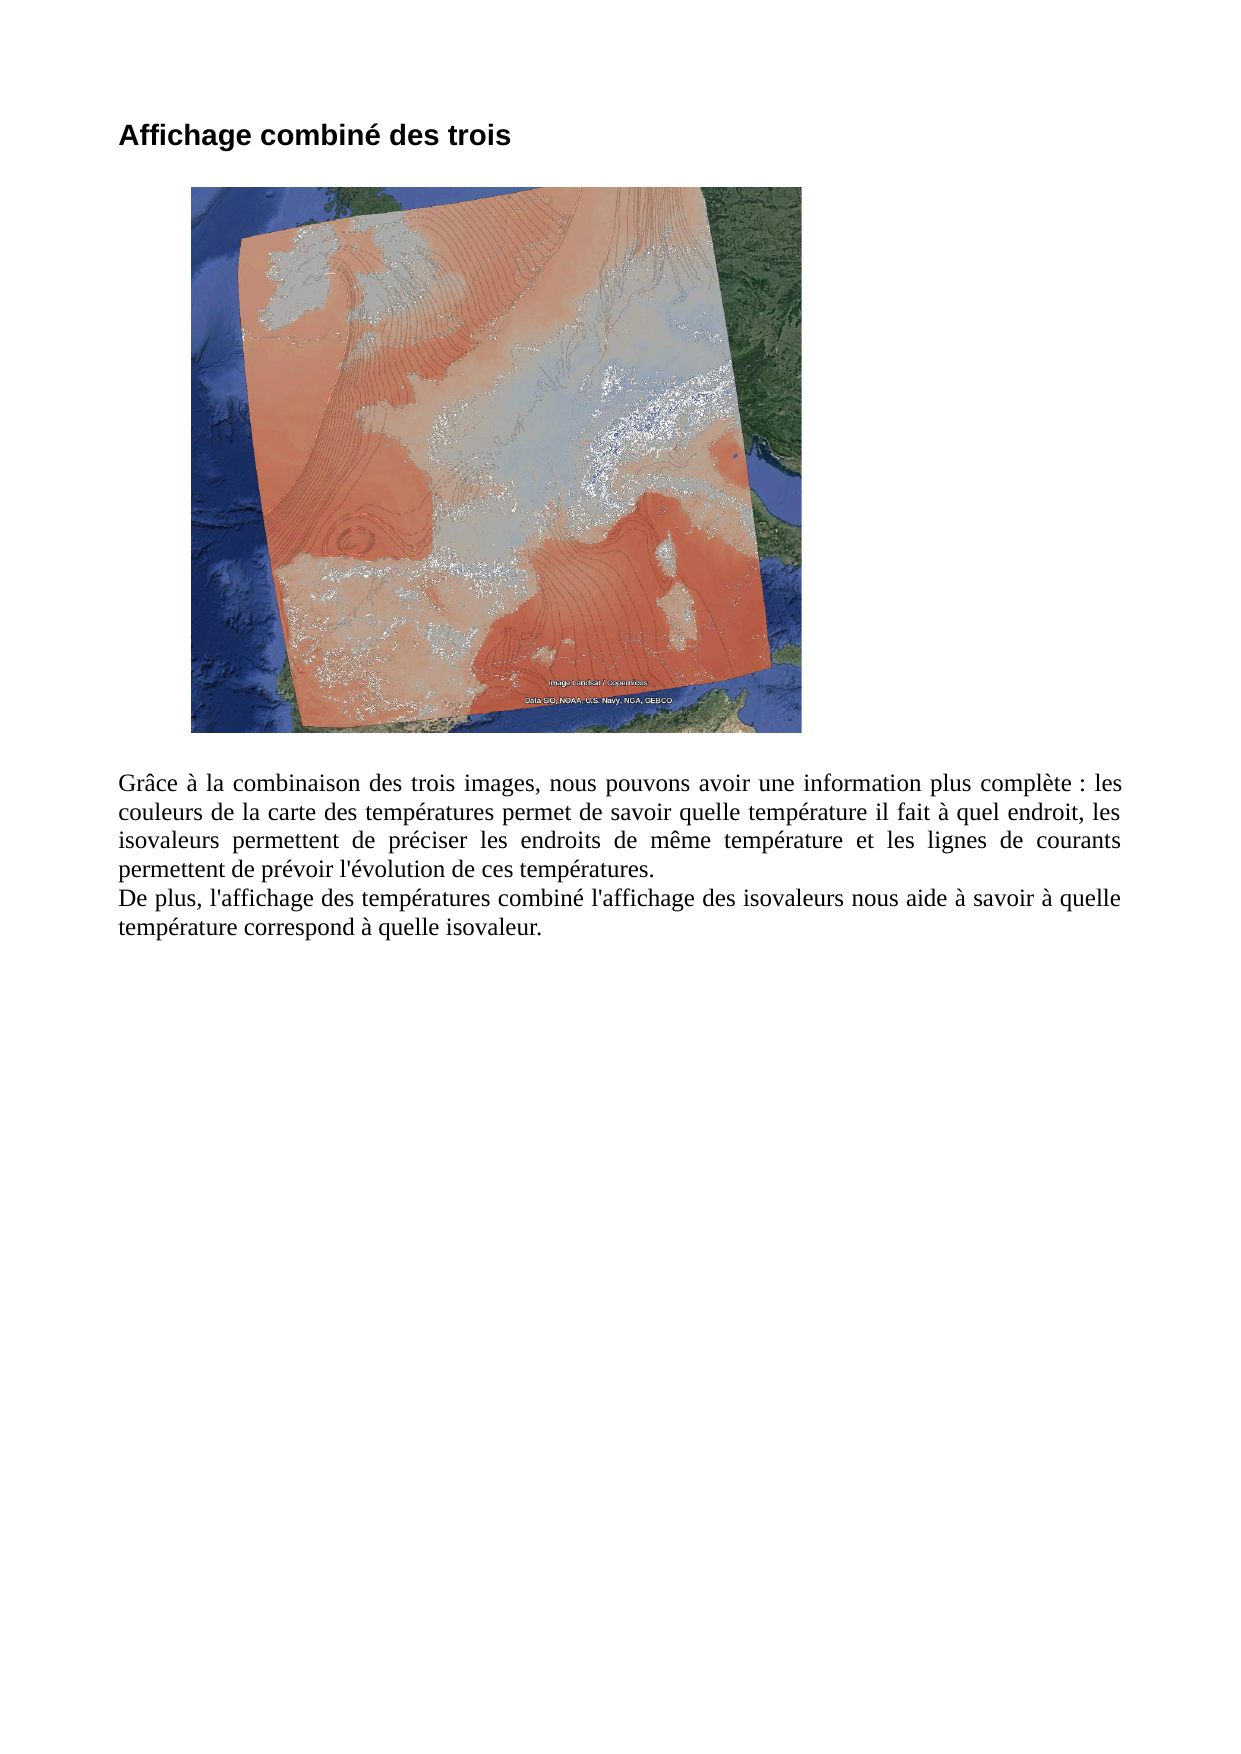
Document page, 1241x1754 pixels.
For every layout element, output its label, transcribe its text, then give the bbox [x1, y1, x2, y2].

text Grâce à la combinaison des trois images, nous pouvons avoir une information plus complète : les couleurs de la carte des températures permet de savoir quelle température il fait à quel endroit, les isovaleurs permettent de préciser les endroits de même température et les lignes de courants permettent de prévoir l'évolution de ces températures. [118, 768, 1122, 883]
picture [191, 187, 800, 733]
text De plus, l'affichage des températures combiné l'affichage des isovaleurs nous aide à savoir à quelle température correspond à quelle isovaleur. [118, 883, 1122, 941]
subtitle Affichage combiné des trois [118, 118, 1122, 152]
